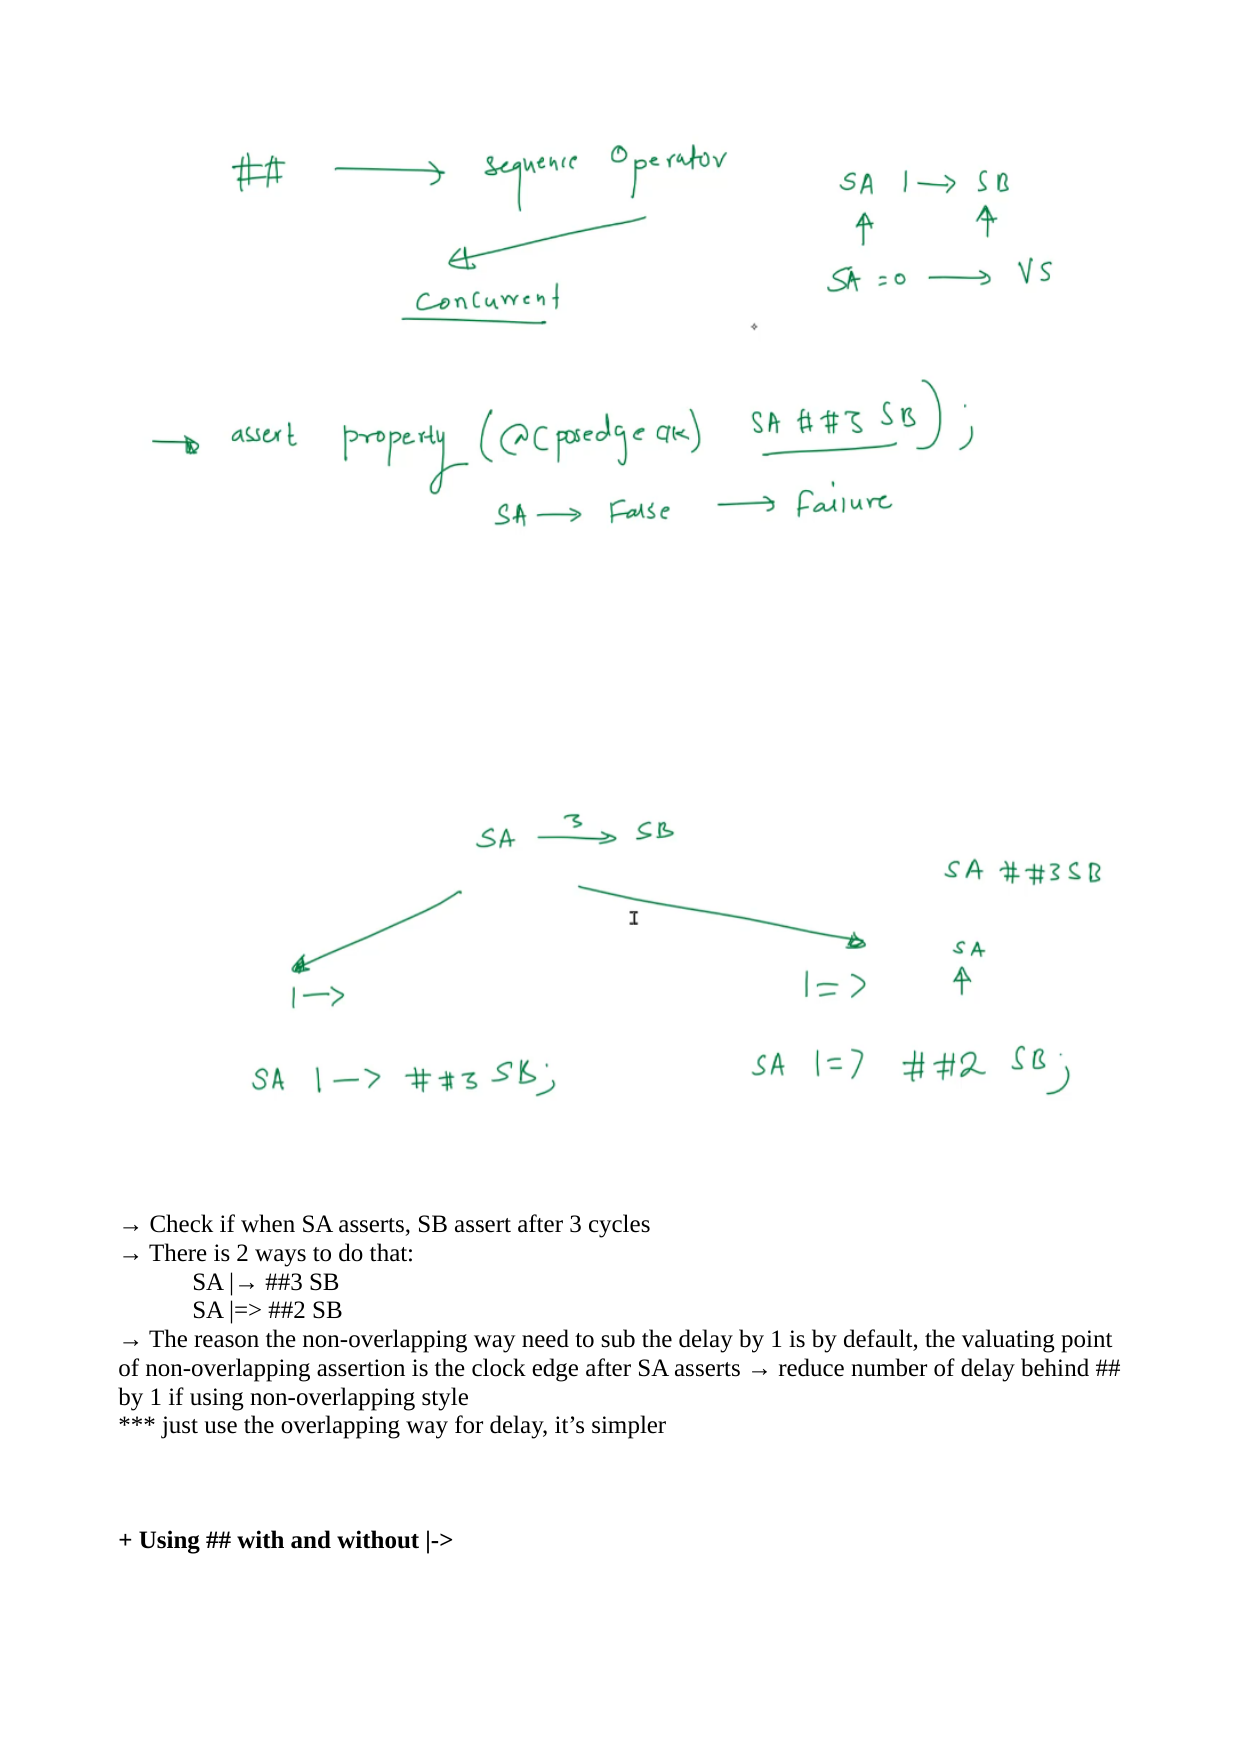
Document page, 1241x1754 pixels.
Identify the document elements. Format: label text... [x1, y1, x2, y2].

text + Using ## with and without |-> [118, 1525, 1122, 1554]
text SA |→ ##3 SB [118, 1267, 1122, 1295]
picture [118, 782, 1123, 1181]
text → The reason the non-overlapping way need to sub the delay by 1 is by default, the valuating point of non-overlapping assertion is the clock edge after SA asserts → reduce number of delay behind ## by 1 if using non-overlapping style [118, 1324, 1122, 1410]
text → There is 2 ways to do that: [118, 1238, 1122, 1267]
text → Check if when SA asserts, SB assert after 3 cycles [118, 1181, 1122, 1238]
picture [118, 118, 1123, 610]
text SA |=> ##2 SB [118, 1295, 1122, 1324]
text *** just use the overlapping way for delay, it’s simpler [118, 1410, 1122, 1439]
